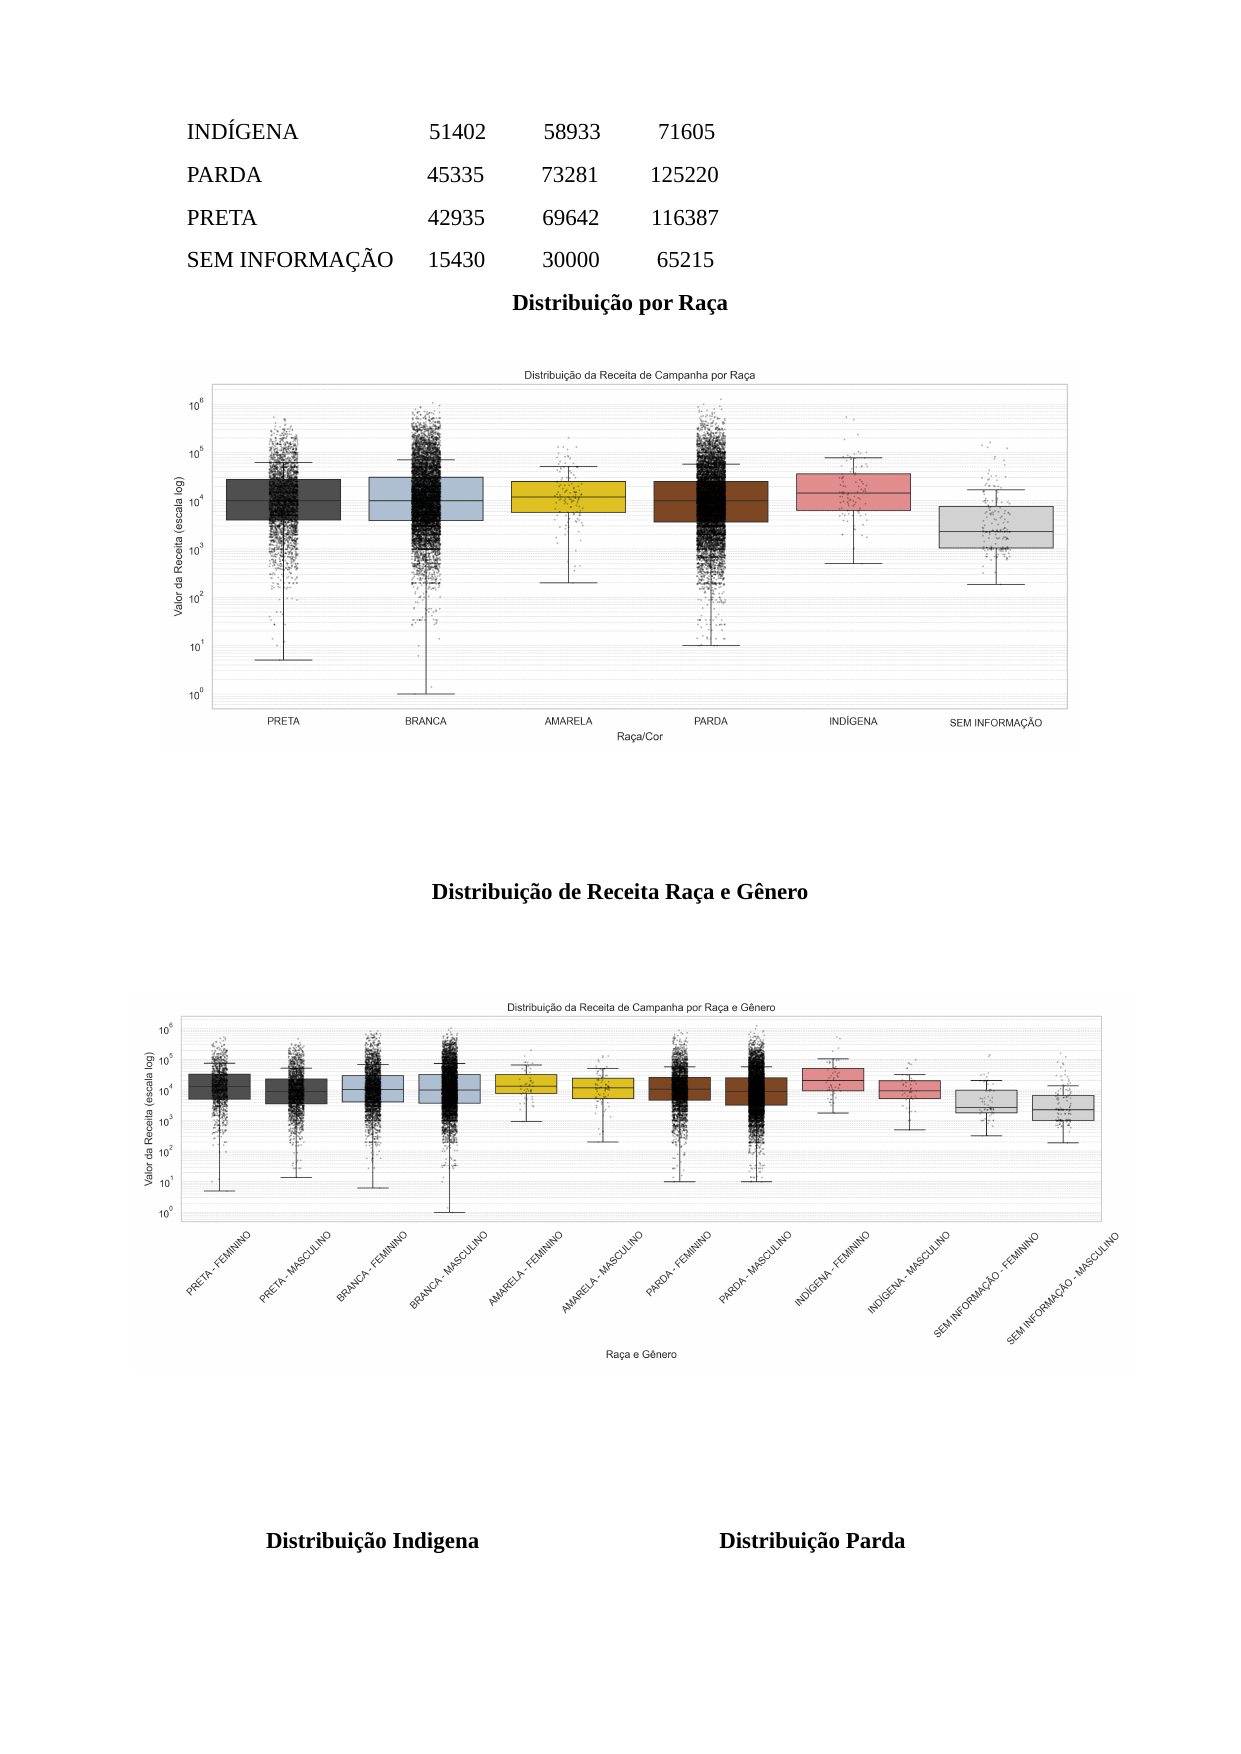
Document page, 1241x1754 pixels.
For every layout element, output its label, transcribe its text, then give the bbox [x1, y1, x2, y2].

text INDÍGENA 51402 58933 71605 [118, 118, 1122, 144]
text Distribuição de Receita Raça e Gênero [118, 878, 1122, 904]
text Distribuição por Raça [118, 289, 1122, 315]
text Distribuição Indigena Distribuição Parda [118, 1527, 1122, 1553]
text PARDA 45335 73281 125220 [118, 161, 1122, 187]
text SEM INFORMAÇÃO 15430 30000 65215 [118, 246, 1122, 273]
text PRETA 42935 69642 116387 [118, 203, 1122, 230]
picture [162, 360, 1079, 753]
picture [133, 992, 1138, 1370]
